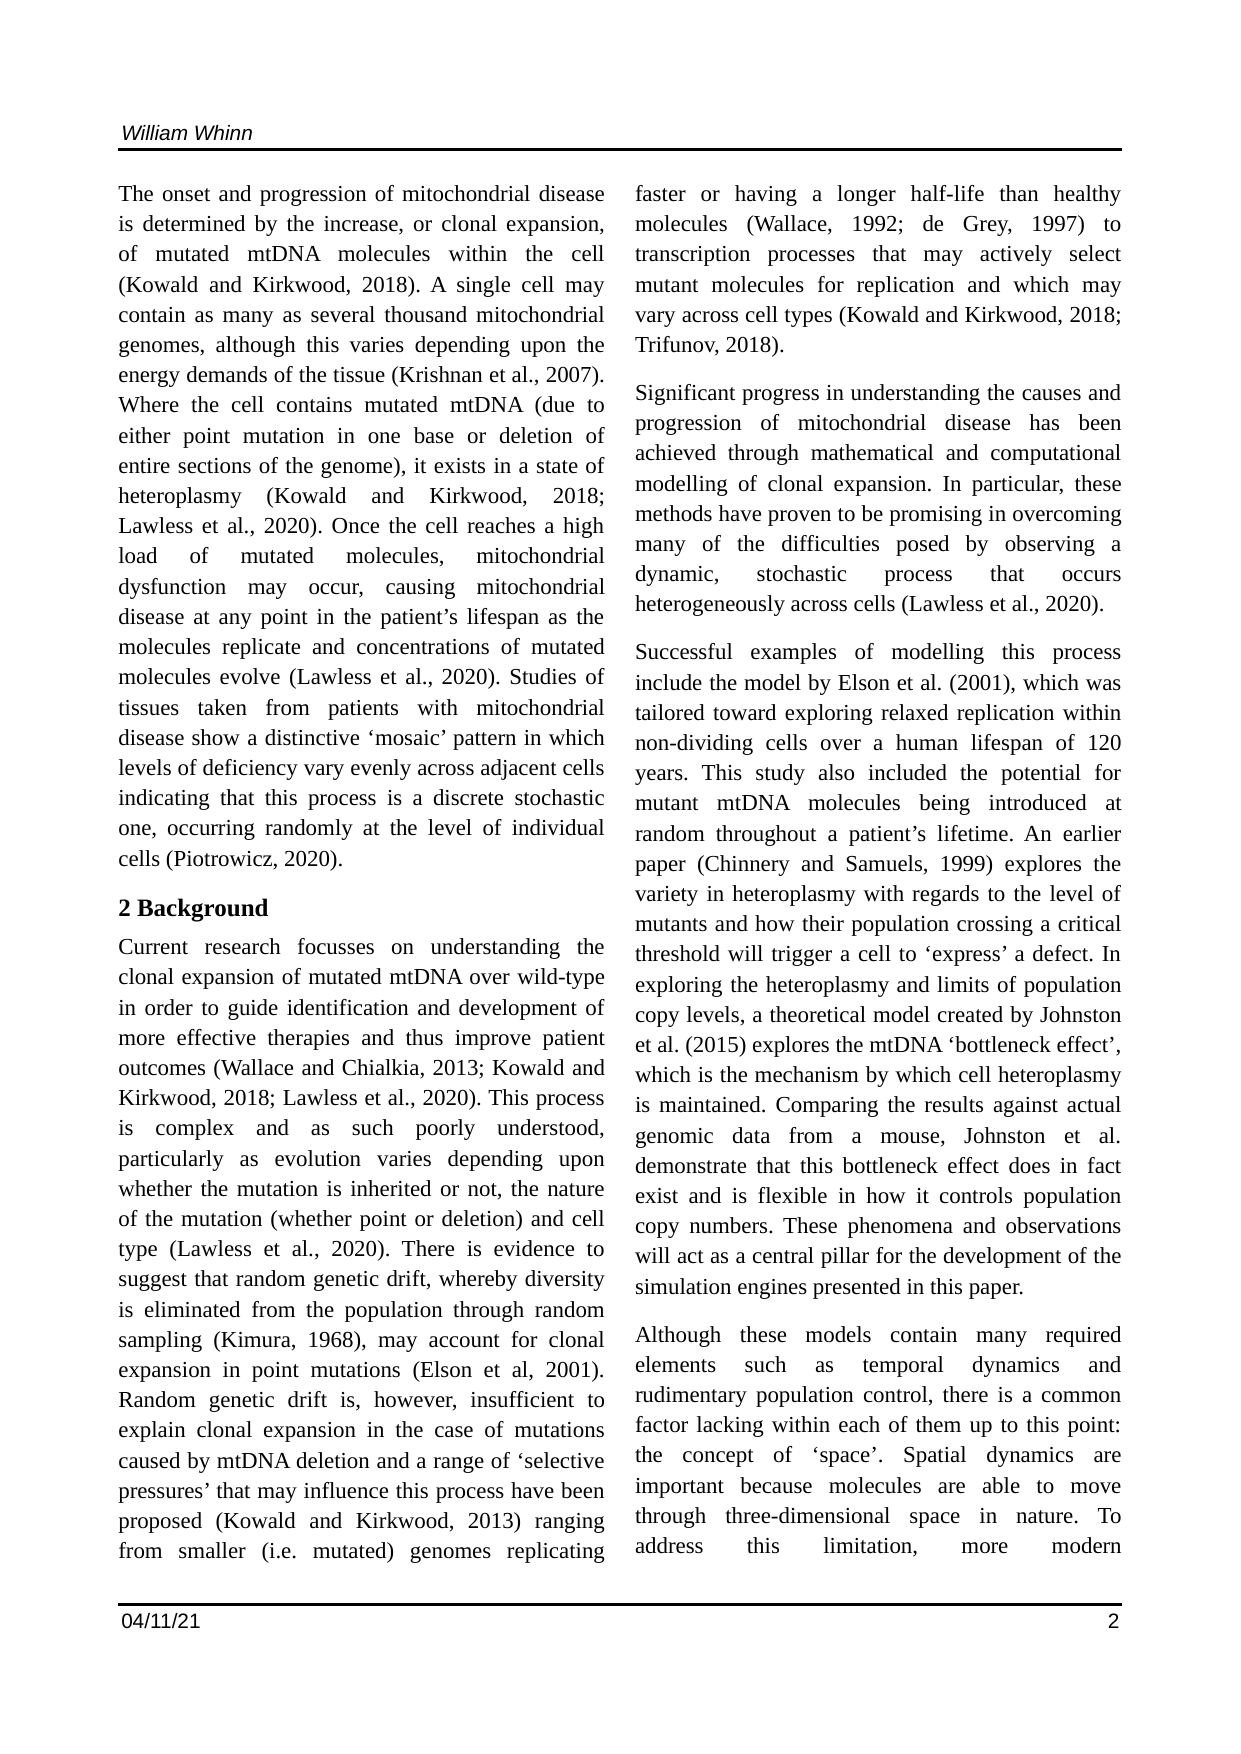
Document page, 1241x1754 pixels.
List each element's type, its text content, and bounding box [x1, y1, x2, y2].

subtitle 2 Background [118, 893, 605, 921]
text Although these models contain many required elements such as temporal dynamics and rudimentary population control, there is a common factor lacking within each of them up to this point: the concept of ‘space’. Spatial dynamics are important because molecules are able to move through three-dimensional space in nature. To address this limitation, more modern [635, 1321, 1122, 1558]
text Significant progress in understanding the causes and progression of mitochondrial disease has been achieved through mathematical and computational modelling of clonal expansion. In particular, these methods have proven to be promising in overcoming many of the difficulties posed by observing a dynamic, stochastic process that occurs heterogeneously across cells (Lawless et al., 2020). [635, 379, 1122, 617]
text The onset and progression of mitochondrial disease is determined by the increase, or clonal expansion, of mutated mtDNA molecules within the cell (Kowald and Kirkwood, 2018). A single cell may contain as many as several thousand mitochondrial genomes, although this varies depending upon the energy demands of the tissue (Krishnan et al., 2007). Where the cell contains mutated mtDNA (due to either point mutation in one base or deletion of entire sections of the genome), it exists in a state of heteroplasmy (Kowald and Kirkwood, 2018; Lawless et al., 2020). Once the cell reaches a high load of mutated molecules, mitochondrial dysfunction may occur, causing mitochondrial disease at any point in the patient’s lifespan as the molecules replicate and concentrations of mutated molecules evolve (Lawless et al., 2020). Studies of tissues taken from patients with mitochondrial disease show a distinctive ‘mosaic’ pattern in which levels of deficiency vary evenly across adjacent cells indicating that this process is a discrete stochastic one, occurring randomly at the level of individual cells (Piotrowicz, 2020). [118, 180, 605, 871]
text Successful examples of modelling this process include the model by Elson et al. (2001), which was tailored toward exploring relaxed replication within non-dividing cells over a human lifespan of 120 years. This study also included the potential for mutant mtDNA molecules being introduced at random throughout a patient’s lifetime. An earlier paper (Chinnery and Samuels, 1999) explores the variety in heteroplasmy with regards to the level of mutants and how their population crossing a critical threshold will trigger a cell to ‘express’ a defect. In exploring the heteroplasmy and limits of population copy levels, a theoretical model created by Johnston et al. (2015) explores the mtDNA ‘bottleneck effect’, which is the mechanism by which cell heteroplasmy is maintained. Comparing the results against actual genomic data from a mouse, Johnston et al. demonstrate that this bottleneck effect does in fact exist and is flexible in how it controls population copy numbers. These phenomena and observations will act as a central pillar for the development of the simulation engines presented in this paper. [635, 638, 1122, 1299]
text faster or having a longer half-life than healthy molecules (Wallace, 1992; de Grey, 1997) to transcription processes that may actively select mutant molecules for replication and which may vary across cell types (Kowald and Kirkwood, 2018; Trifunov, 2018). [635, 180, 1122, 357]
text Current research focusses on understanding the clonal expansion of mutated mtDNA over wild-type in order to guide identification and development of more effective therapies and thus improve patient outcomes (Wallace and Chialkia, 2013; Kowald and Kirkwood, 2018; Lawless et al., 2020). This process is complex and as such poorly understood, particularly as evolution varies depending upon whether the mutation is inherited or not, the nature of the mutation (whether point or deletion) and cell type (Lawless et al., 2020). There is evidence to suggest that random genetic drift, whereby diversity is eliminated from the population through random sampling (Kimura, 1968), may account for clonal expansion in point mutations (Elson et al, 2001). Random genetic drift is, however, insufficient to explain clonal expansion in the case of mutations caused by mtDNA deletion and a range of ‘selective pressures’ that may influence this process have been proposed (Kowald and Kirkwood, 2013) ranging from smaller (i.e. mutated) genomes replicating [118, 933, 605, 1564]
